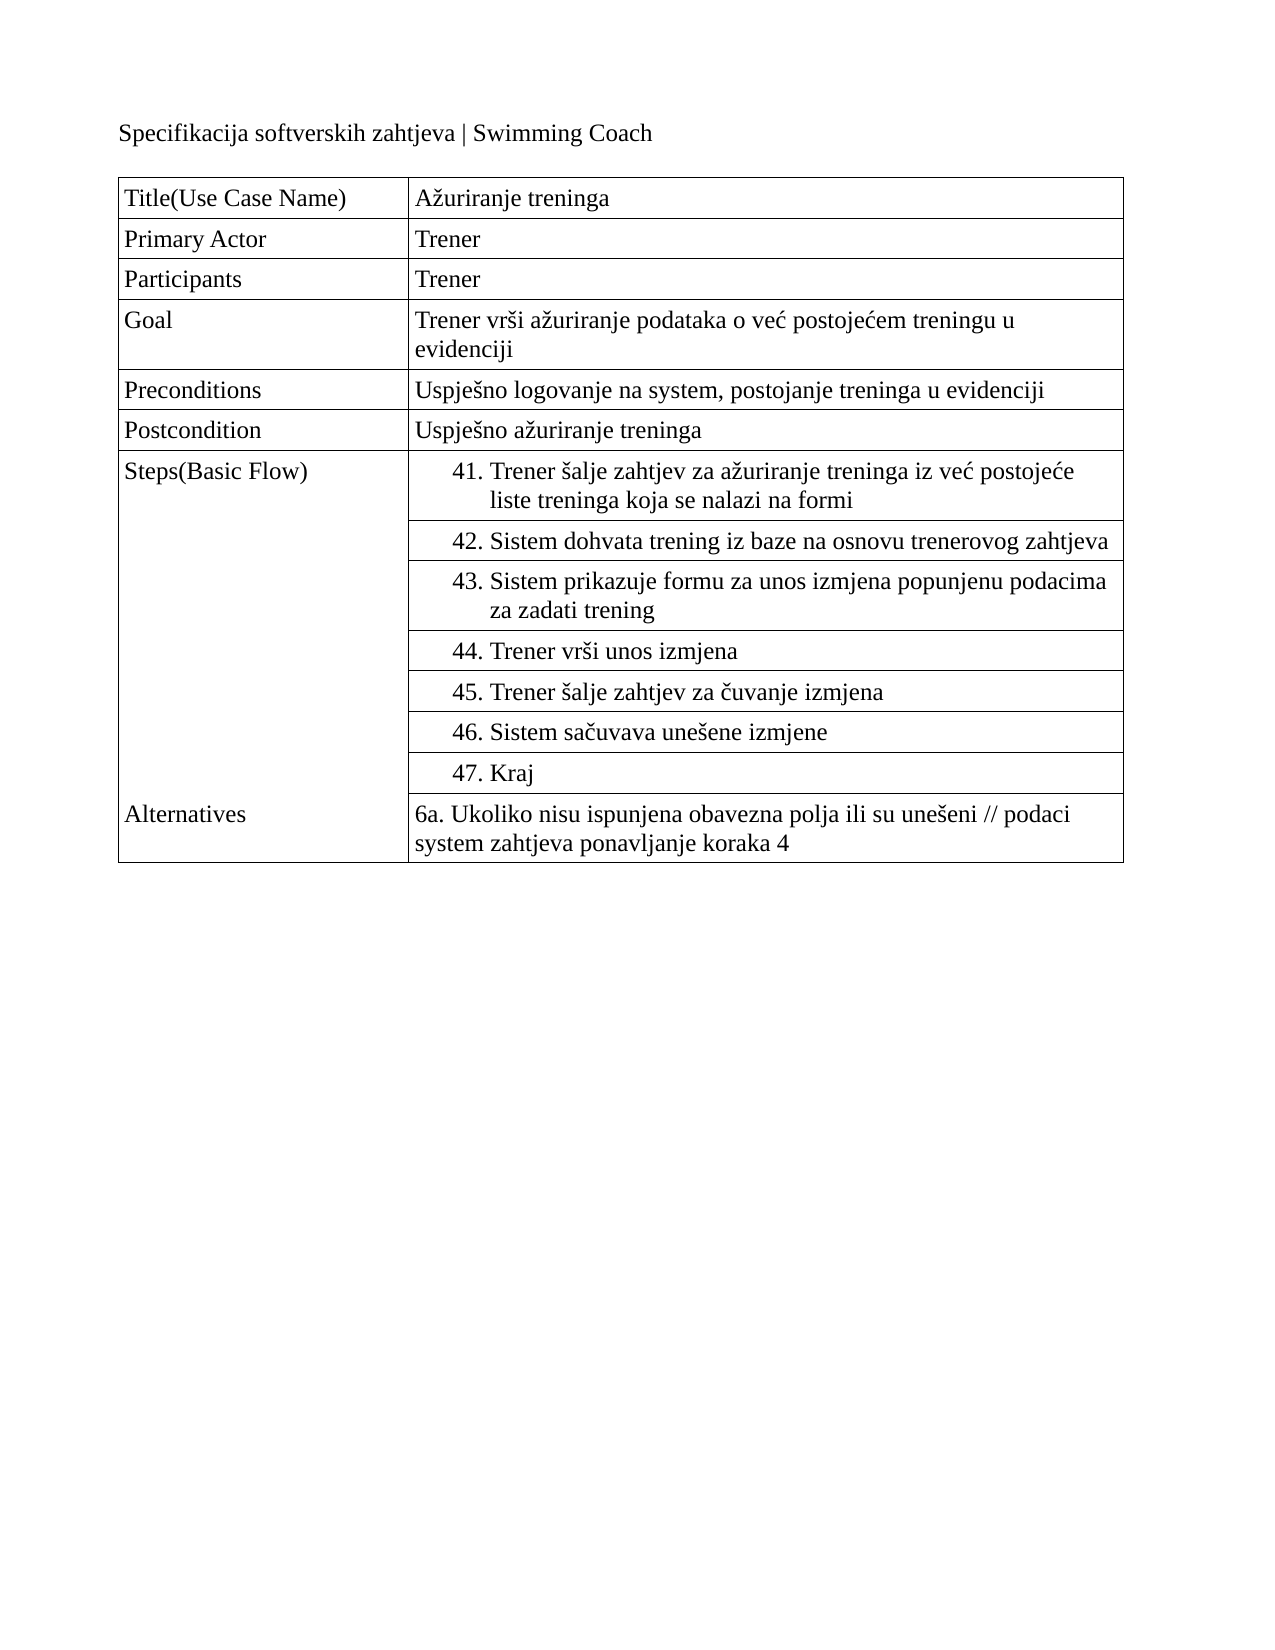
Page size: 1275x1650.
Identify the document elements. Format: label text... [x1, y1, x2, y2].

table_cell Trener [409, 259, 1123, 299]
table_header Title(Use Case Name) [119, 178, 408, 218]
table_cell Preconditions [119, 370, 408, 409]
table_cell Trener [409, 219, 1123, 258]
table_cell Uspješno ažuriranje treninga [409, 410, 1123, 450]
table_cell Sistem prikazuje formu za unos izmjena popunjenu podacima za zadati trening [409, 561, 1123, 630]
table_cell Trener vrši unos izmjena [409, 631, 1123, 670]
table_cell 6a. Ukoliko nisu ispunjena obavezna polja ili su unešeni // podaci system zahtjeva ponavljanje koraka 4 [409, 794, 1123, 862]
table_cell Sistem dohvata trening iz baze na osnovu trenerovog zahtjeva [409, 521, 1123, 560]
table_cell Primary Actor [119, 219, 408, 258]
table_cell Trener šalje zahtjev za čuvanje izmjena [409, 671, 1123, 711]
table_cell Goal [119, 300, 408, 368]
table_cell Trener šalje zahtjev za ažuriranje treninga iz već postojeće liste treninga koja se nalazi na formi [409, 451, 1123, 519]
table_cell Uspješno logovanje na system, postojanje treninga u evidenciji [409, 370, 1123, 409]
table_cell Alternatives [119, 793, 408, 862]
table_cell Sistem sačuvava unešene izmjene [409, 712, 1123, 752]
table_header Ažuriranje treninga [409, 178, 1123, 218]
table_cell Kraj [409, 753, 1123, 793]
table_cell Steps(Basic Flow) [119, 451, 408, 793]
table_cell Trener vrši ažuriranje podataka o već postojećem treningu u evidenciji [409, 300, 1123, 368]
table_cell Postcondition [119, 410, 408, 450]
table_cell Participants [119, 259, 408, 299]
